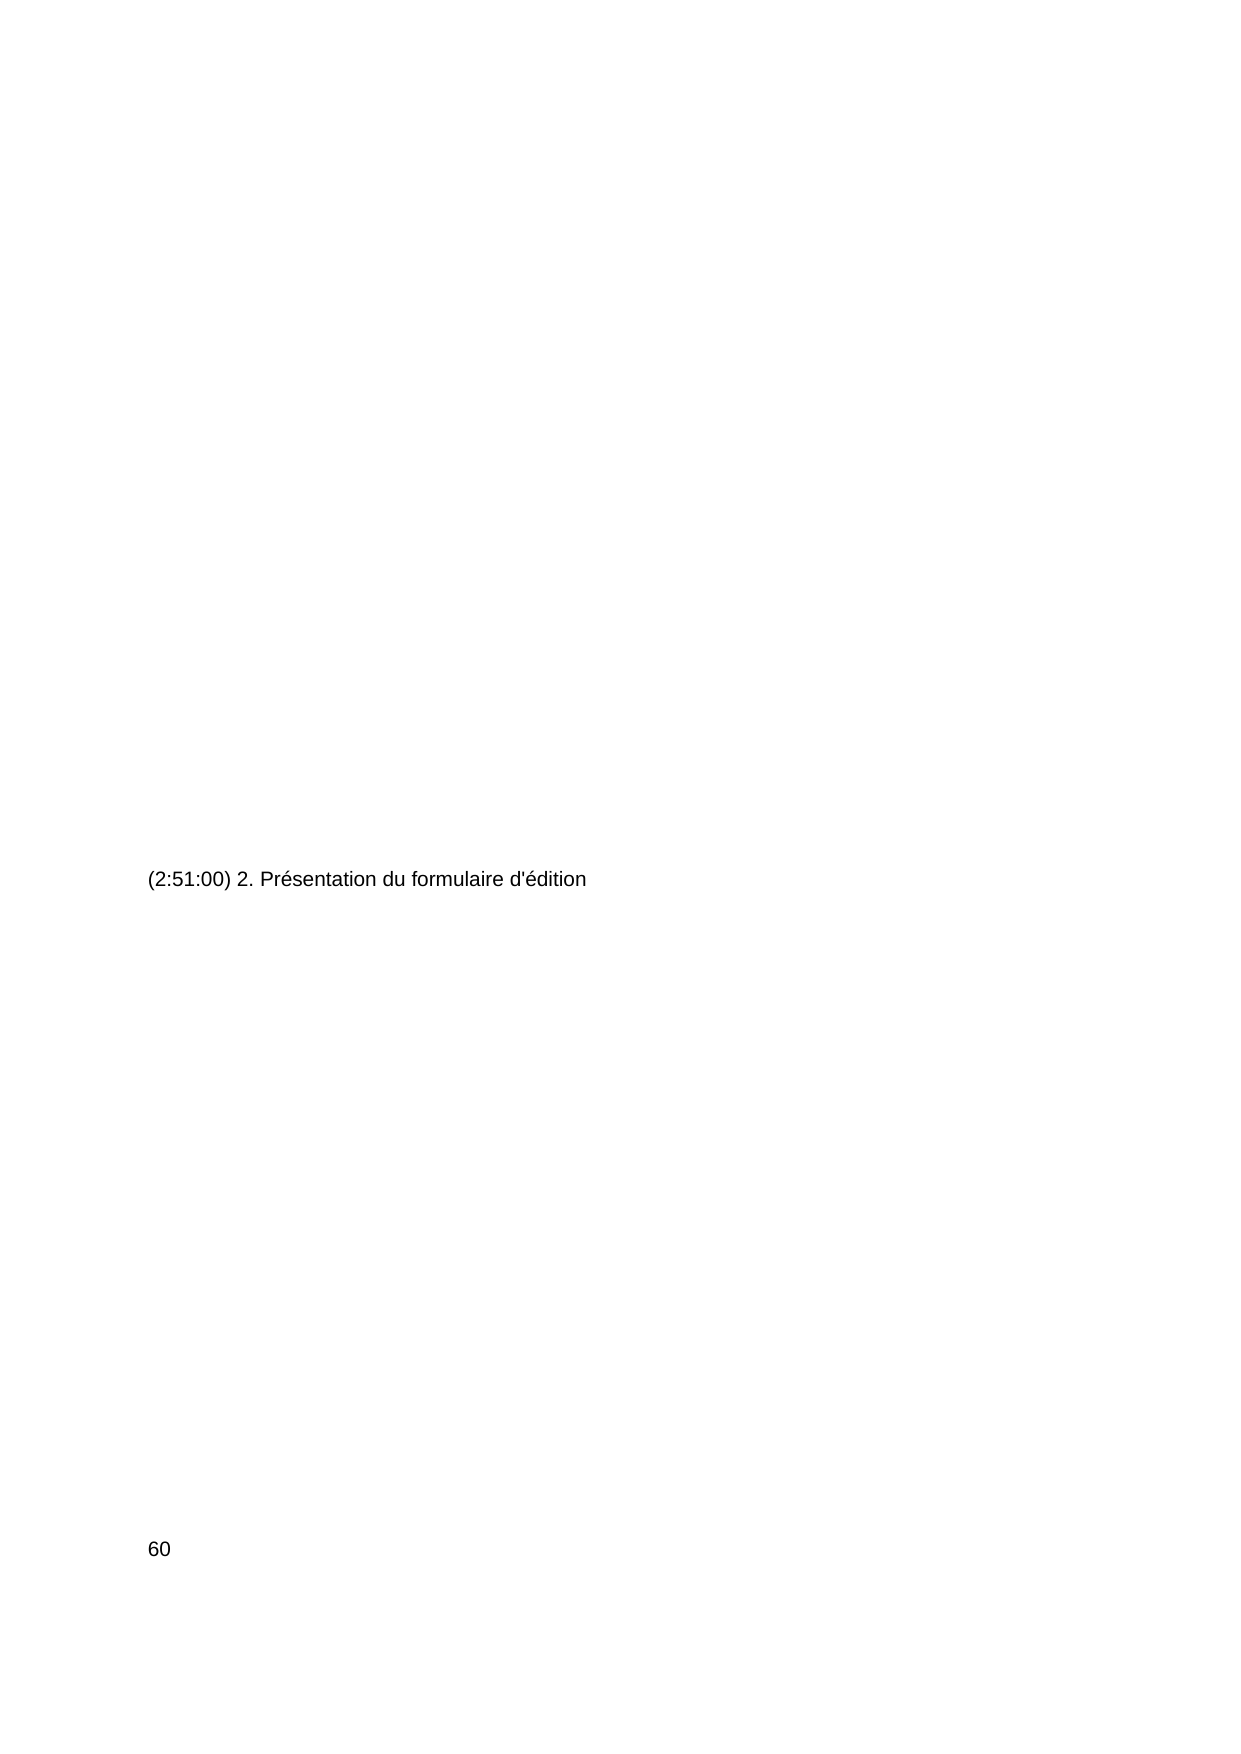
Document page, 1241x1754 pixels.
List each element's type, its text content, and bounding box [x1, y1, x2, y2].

text (2:51:00) 2. Présentation du formulaire d'édition [148, 866, 1093, 890]
